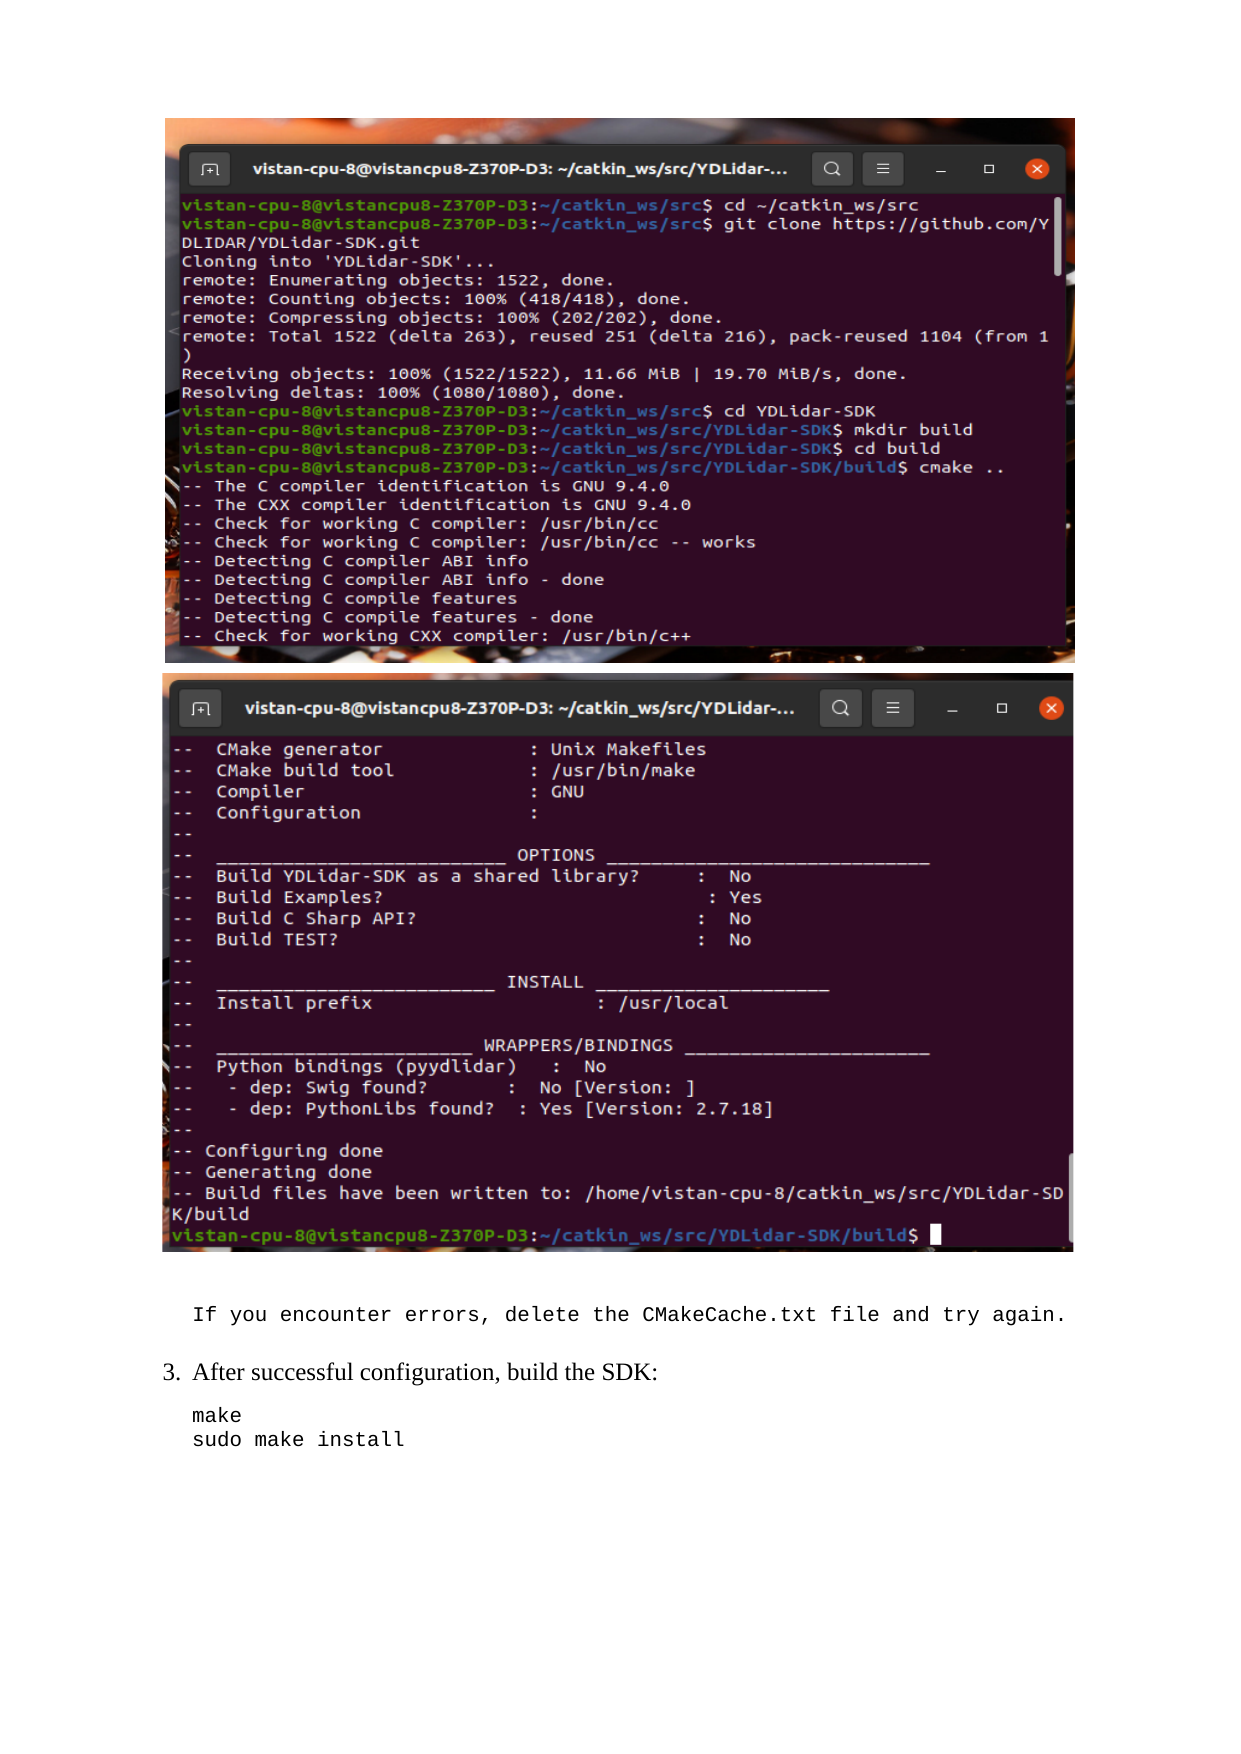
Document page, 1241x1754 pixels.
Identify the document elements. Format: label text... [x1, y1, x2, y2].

text If you encounter errors, delete the CMakeCache.txt file and try again. [118, 1304, 1122, 1328]
picture [165, 118, 1075, 663]
list sudo make install [162, 1429, 1122, 1452]
list After successful configuration, build the SDK: [162, 1357, 1122, 1386]
picture [162, 673, 1074, 1252]
list make [162, 1405, 1122, 1429]
